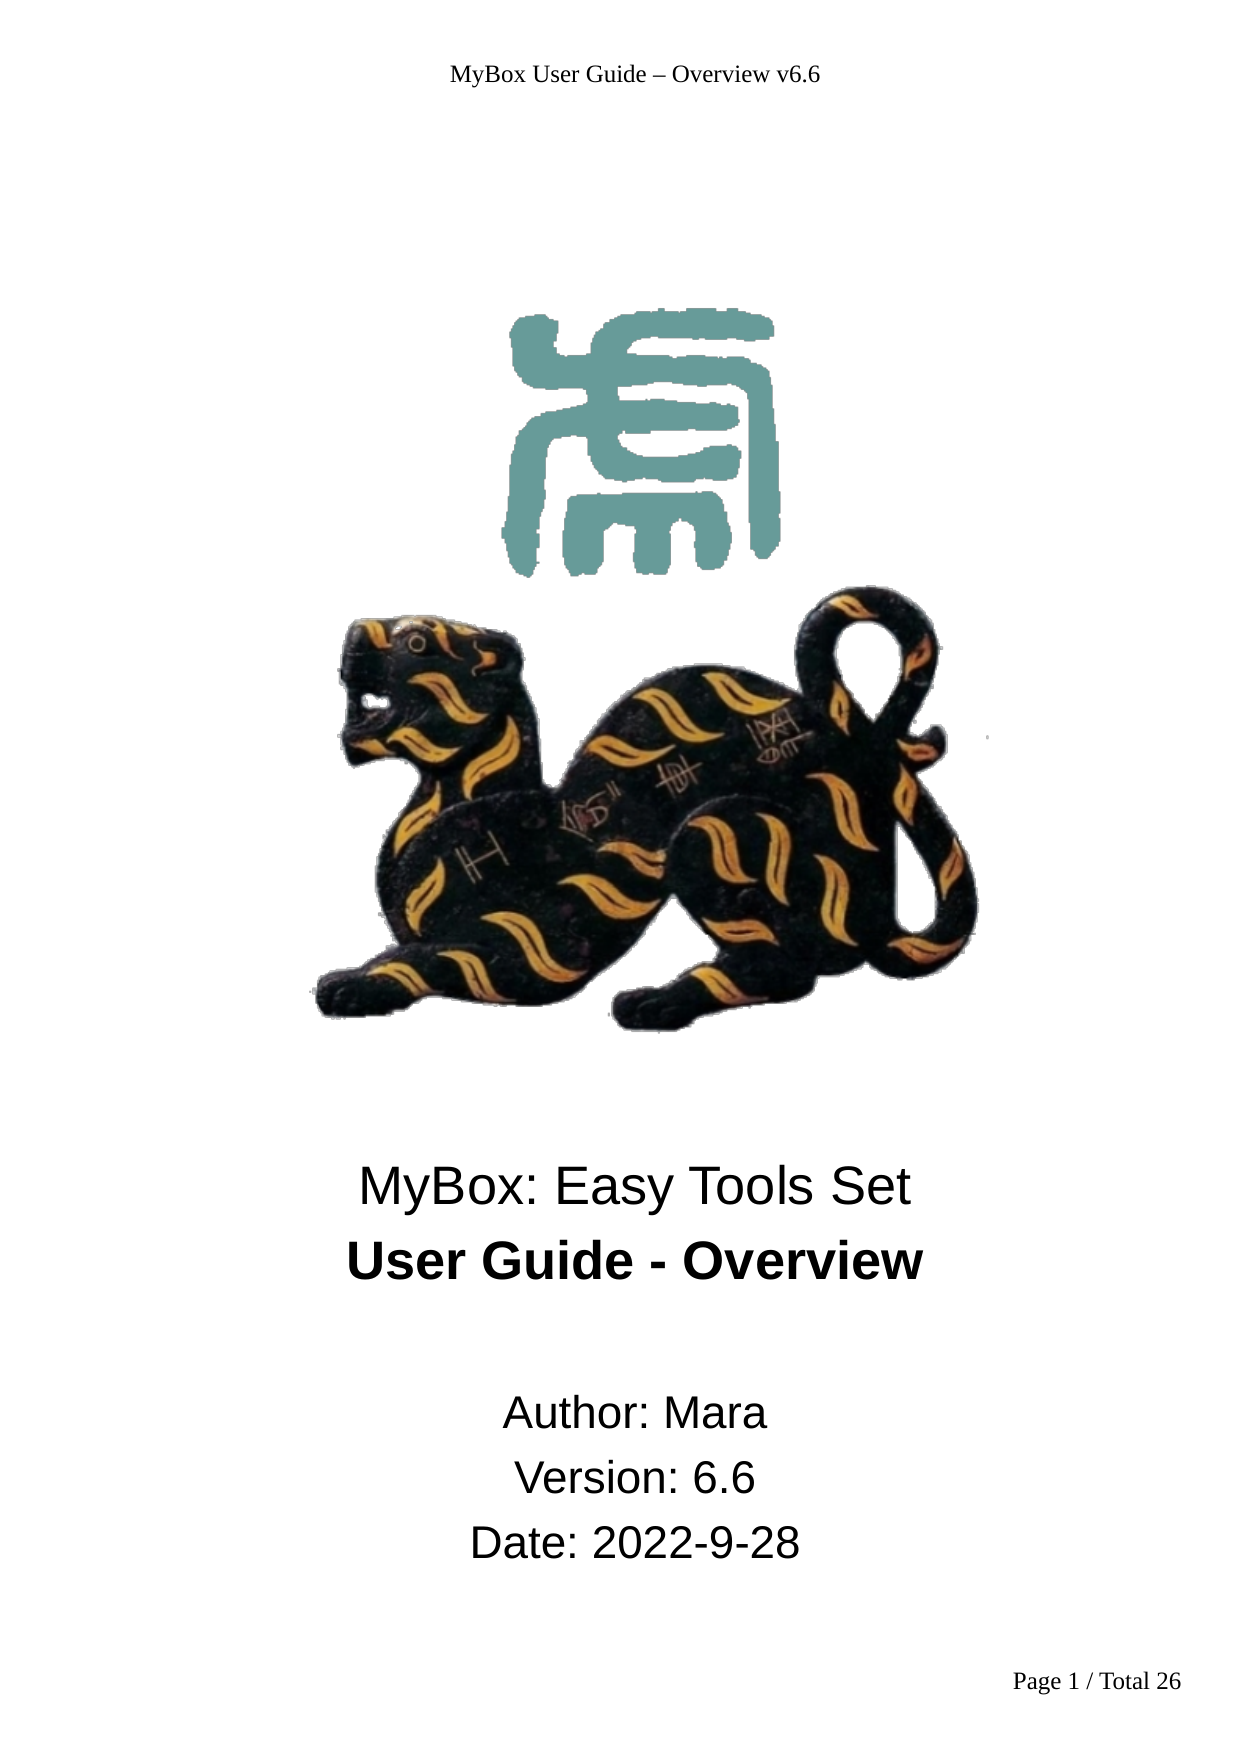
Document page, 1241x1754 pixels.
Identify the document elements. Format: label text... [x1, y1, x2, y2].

subtitle MyBox: Easy Tools Set [88, 1153, 1181, 1216]
text Date: 2022-9-28 [88, 1516, 1181, 1569]
text Version: 6.6 [88, 1451, 1181, 1503]
text Author: Mara [88, 1386, 1181, 1438]
text User Guide - Overview [88, 1228, 1181, 1291]
picture [244, 261, 1026, 1043]
